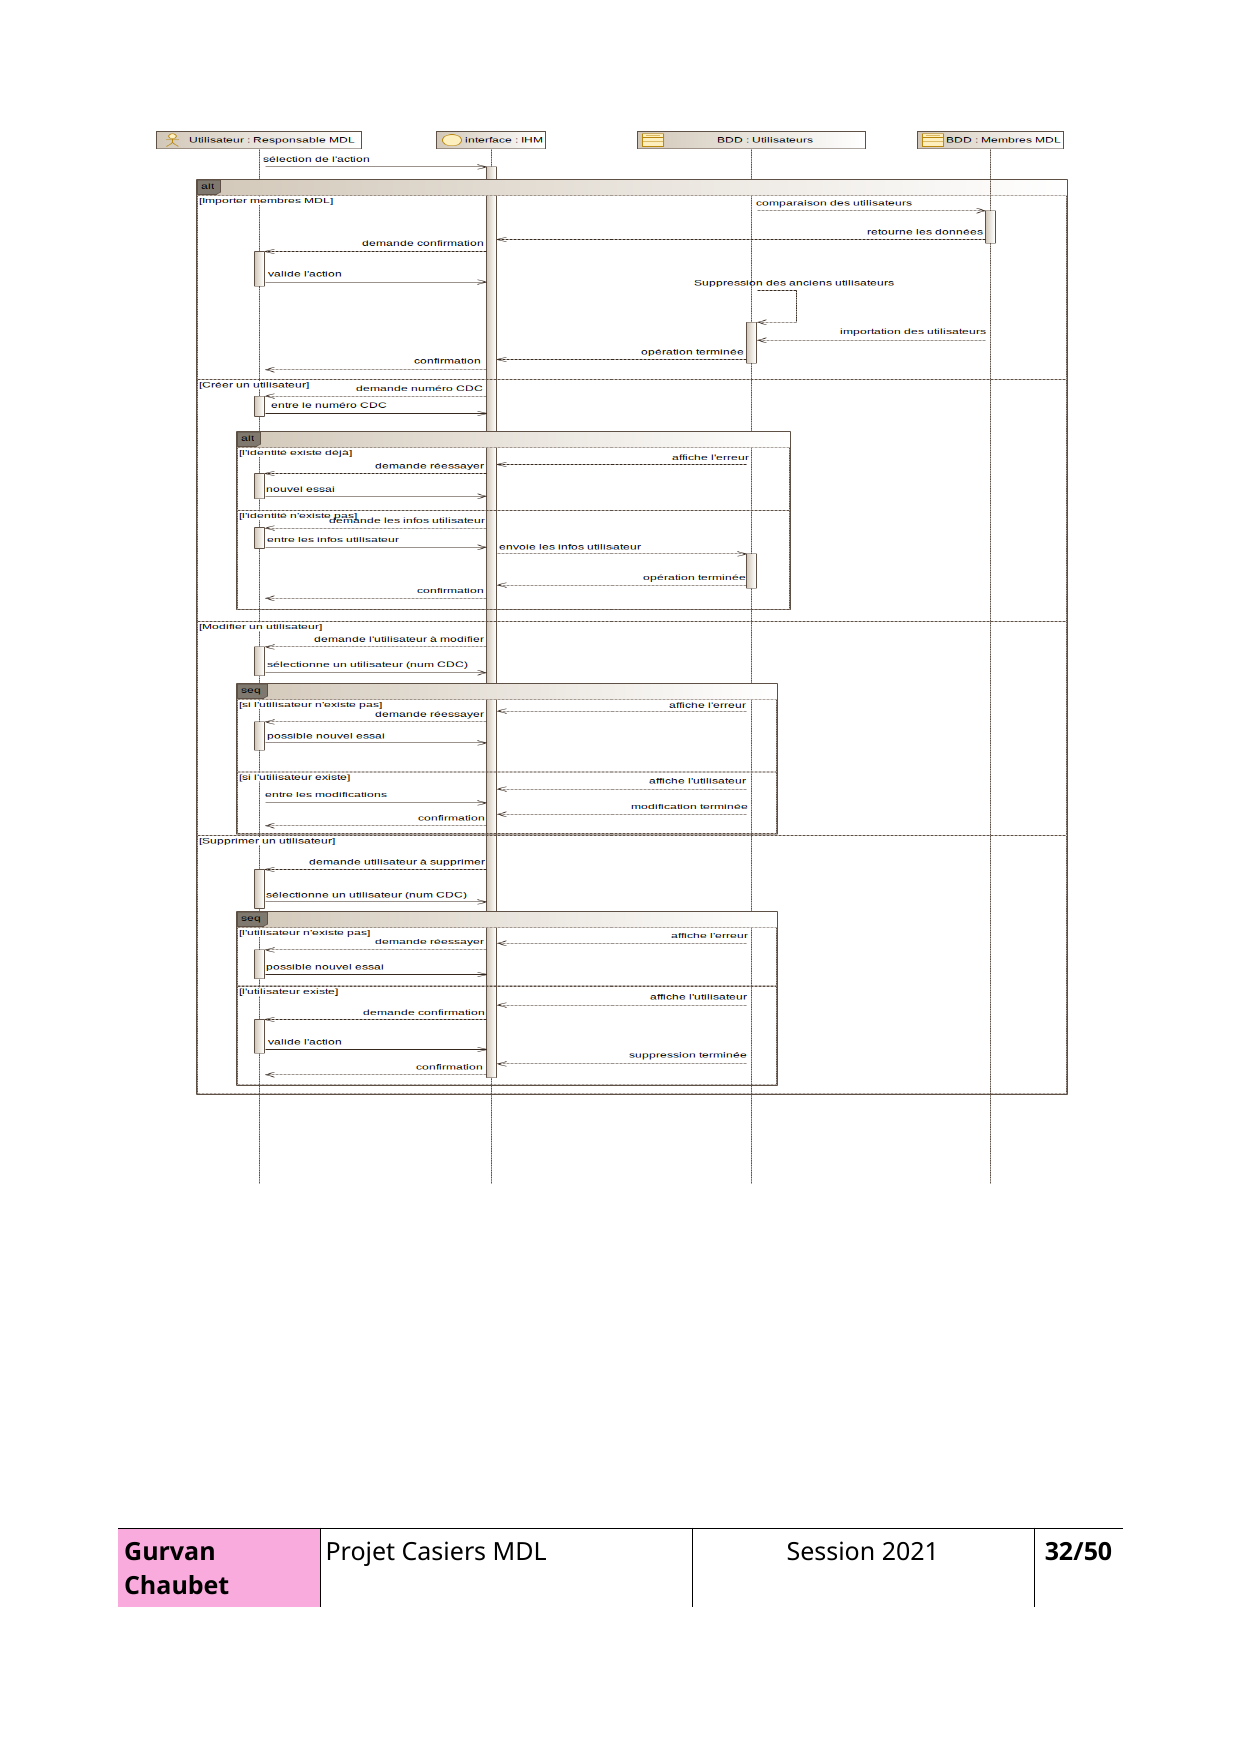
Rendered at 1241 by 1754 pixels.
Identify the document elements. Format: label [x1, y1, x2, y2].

picture [146, 126, 1078, 1190]
